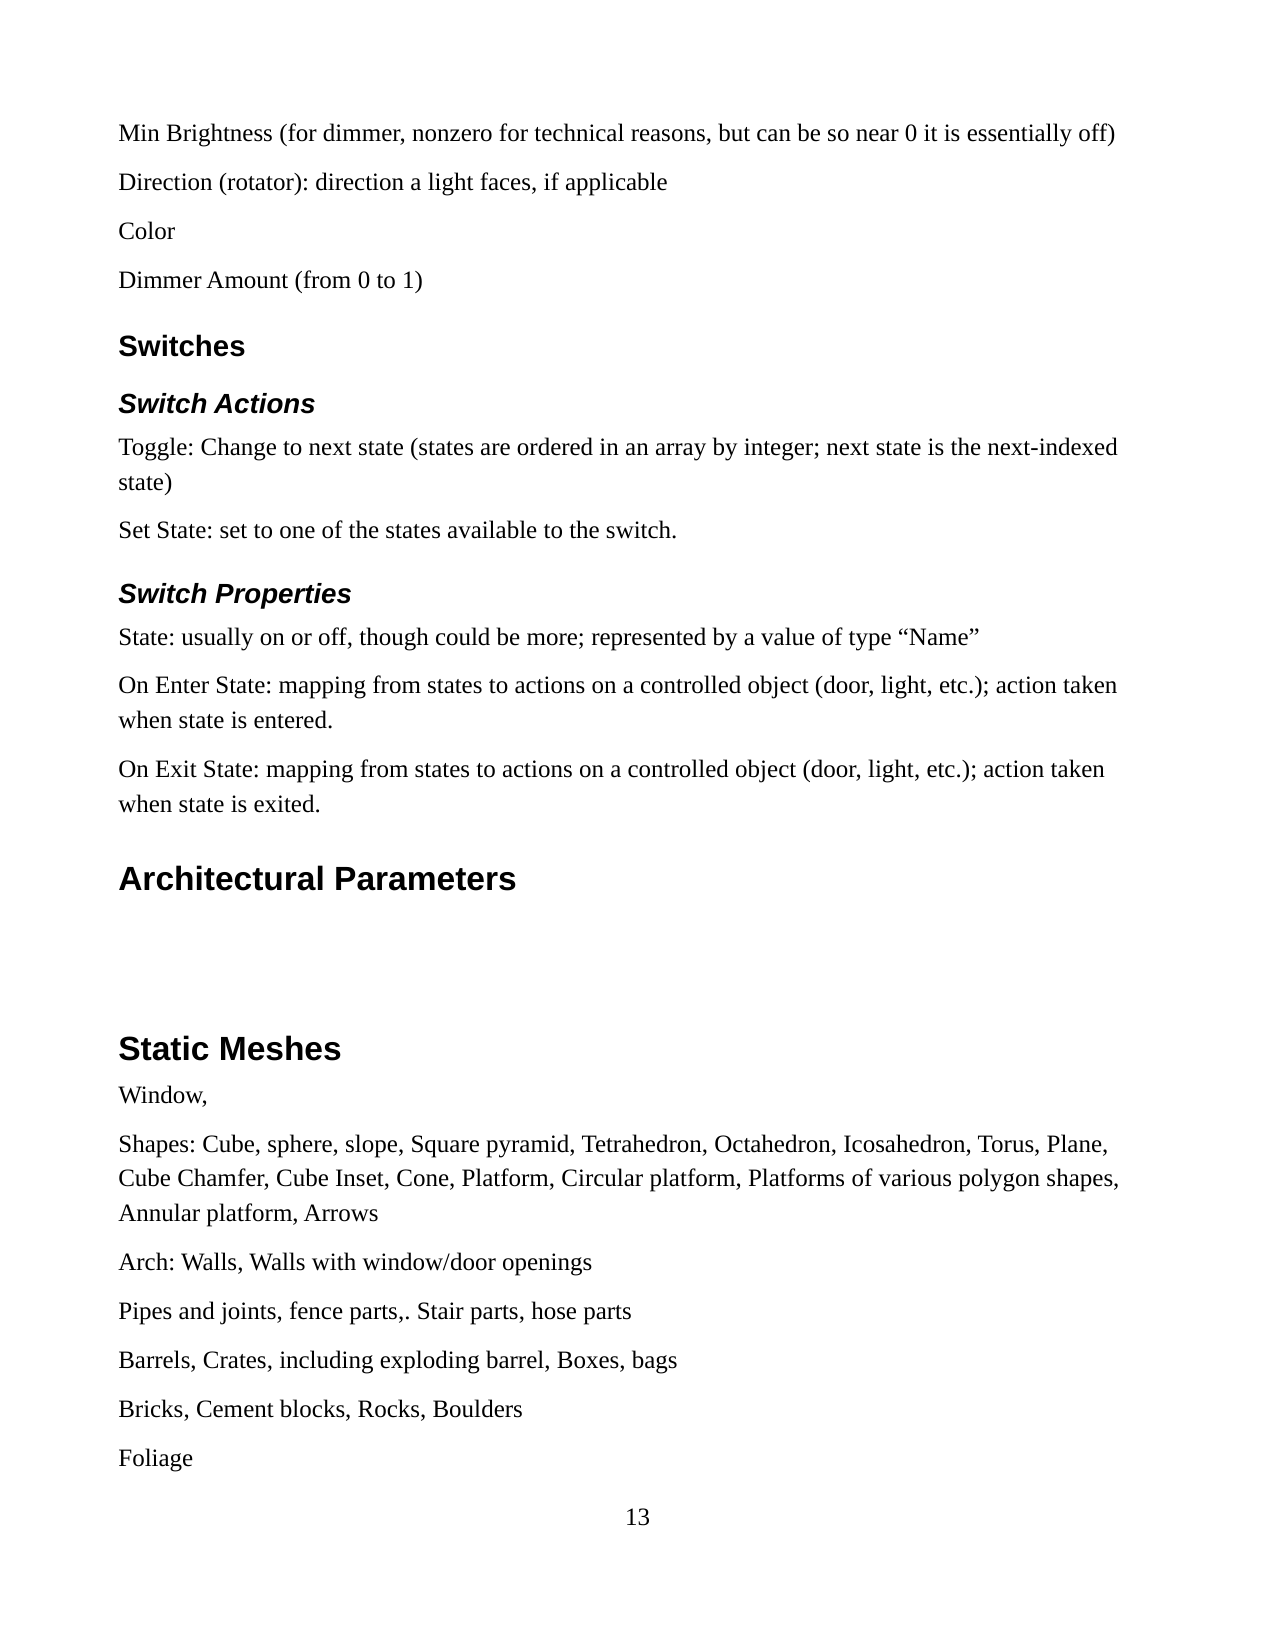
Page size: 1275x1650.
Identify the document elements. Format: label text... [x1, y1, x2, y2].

subtitle Switch Properties [118, 577, 1157, 609]
text Window, [118, 1080, 1157, 1108]
text Barrels, Crates, including exploding barrel, Boxes, bags [118, 1345, 1157, 1374]
text On Enter State: mapping from states to actions on a controlled object (door, light, etc.); action taken when state is entered. [118, 671, 1157, 734]
subtitle Switches [118, 329, 1157, 363]
text Color [118, 216, 1157, 245]
text On Exit State: mapping from states to actions on a controlled object (door, light, etc.); action taken when state is exited. [118, 754, 1157, 817]
text State: usually on or off, though could be more; represented by a value of type “Name” [118, 622, 1157, 650]
text Set State: set to one of the states available to the switch. [118, 516, 1157, 544]
subtitle Switch Actions [118, 388, 1157, 419]
text Pipes and joints, fence parts,. Stair parts, hose parts [118, 1296, 1157, 1325]
text Dimmer Amount (from 0 to 1) [118, 265, 1157, 294]
subtitle Architectural Parameters [118, 858, 1157, 897]
text Bricks, Cement blocks, Rocks, Boulders [118, 1394, 1157, 1423]
text Min Brightness (for dimmer, nonzero for technical reasons, but can be so near 0 it is essentially off) [118, 118, 1157, 147]
text Arch: Walls, Walls with window/door openings [118, 1247, 1157, 1276]
text Direction (rotator): direction a light faces, if applicable [118, 167, 1157, 196]
subtitle Static Meshes [118, 1029, 1157, 1067]
text Shapes: Cube, sphere, slope, Square pyramid, Tetrahedron, Octahedron, Icosahedron, Torus, Plane, Cube Chamfer, Cube Inset, Cone, Platform, Circular platform, Platforms of various polygon shapes, Annular platform, Arrows [118, 1129, 1157, 1227]
text Toggle: Change to next state (states are ordered in an array by integer; next state is the next-indexed state) [118, 432, 1157, 495]
text Foliage [118, 1443, 1157, 1472]
